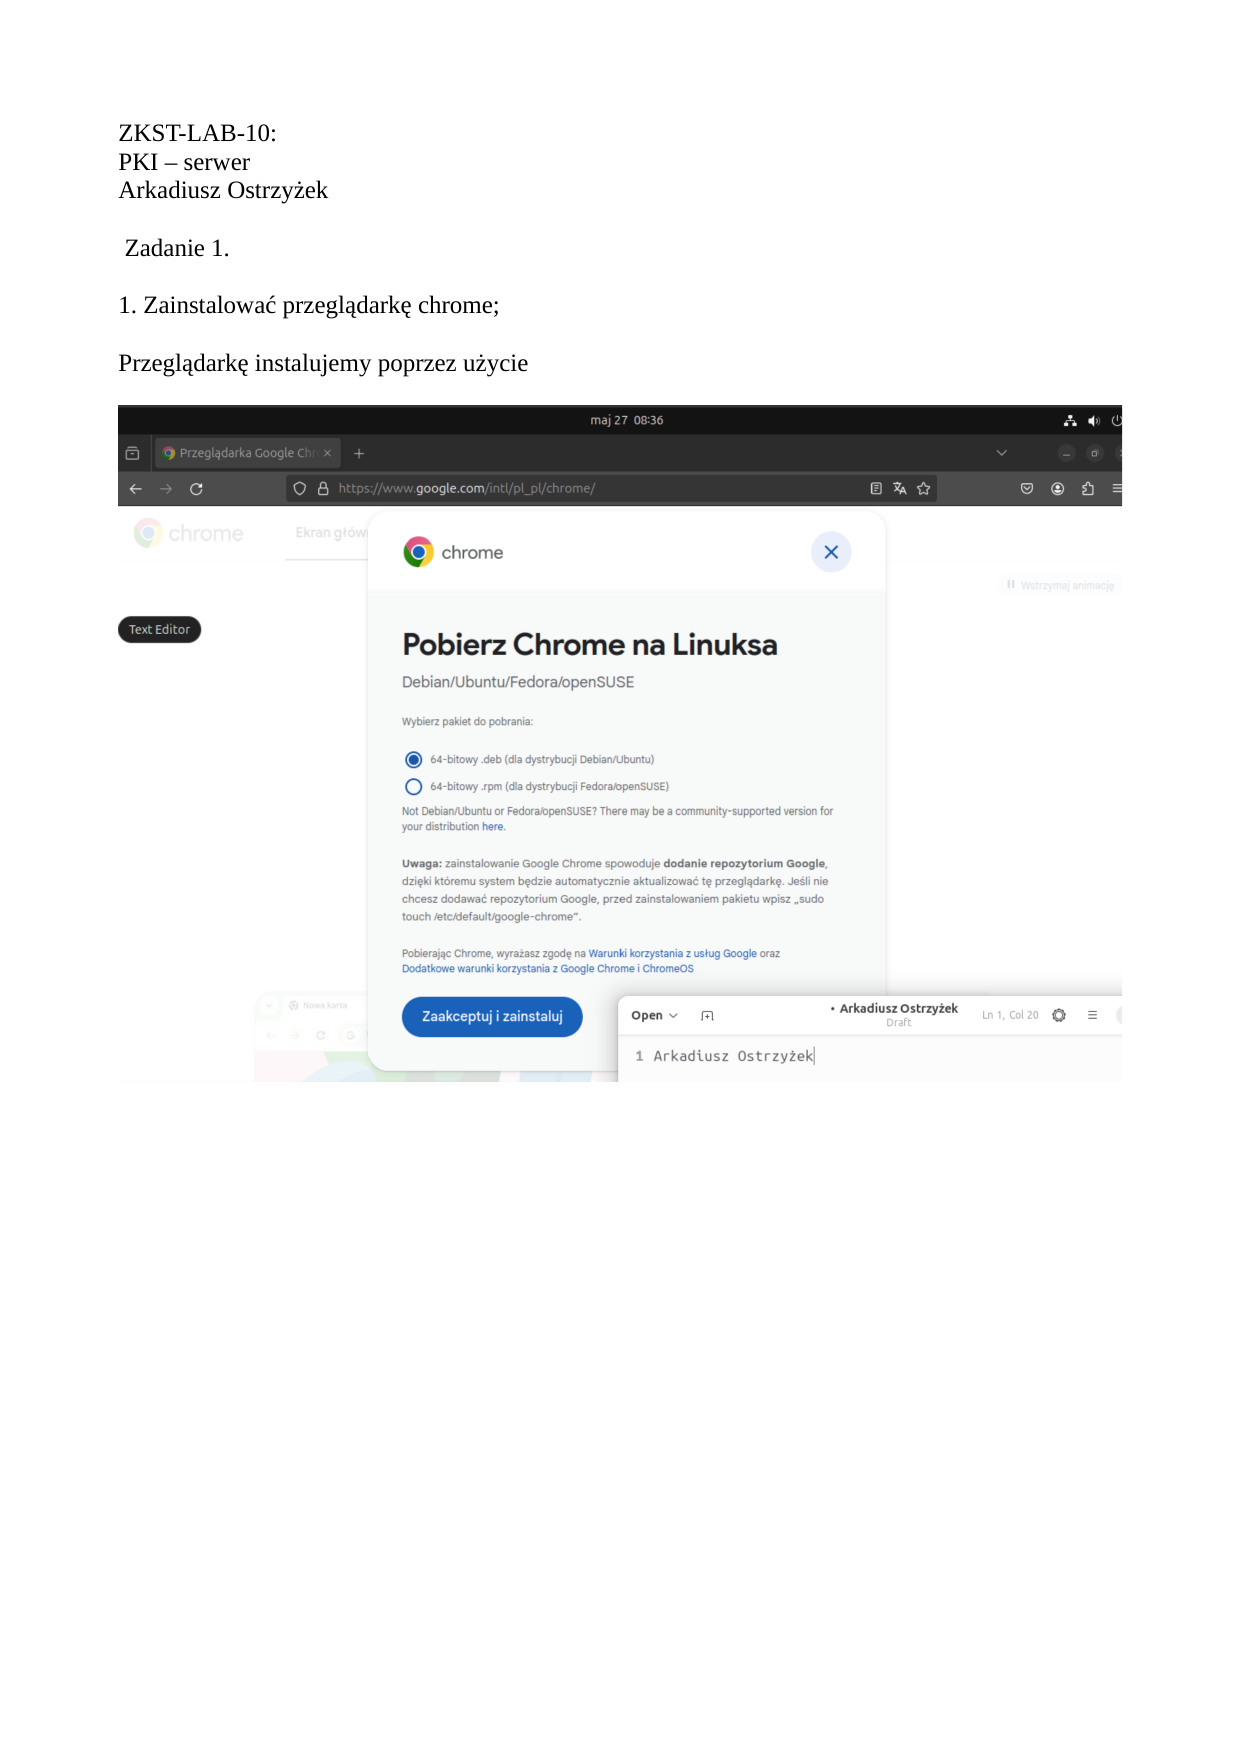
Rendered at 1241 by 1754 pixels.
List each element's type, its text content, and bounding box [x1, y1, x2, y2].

text 1. Zainstalować przeglądarkę chrome; [118, 291, 1122, 319]
text PKI – serwer [118, 147, 1122, 176]
picture [118, 405, 1123, 1082]
text Zadanie 1. [118, 233, 1122, 262]
text Przeglądarkę instalujemy poprzez użycie [118, 348, 1122, 377]
text ZKST-LAB-10: [118, 118, 1122, 147]
text Arkadiusz Ostrzyżek [118, 176, 1122, 204]
